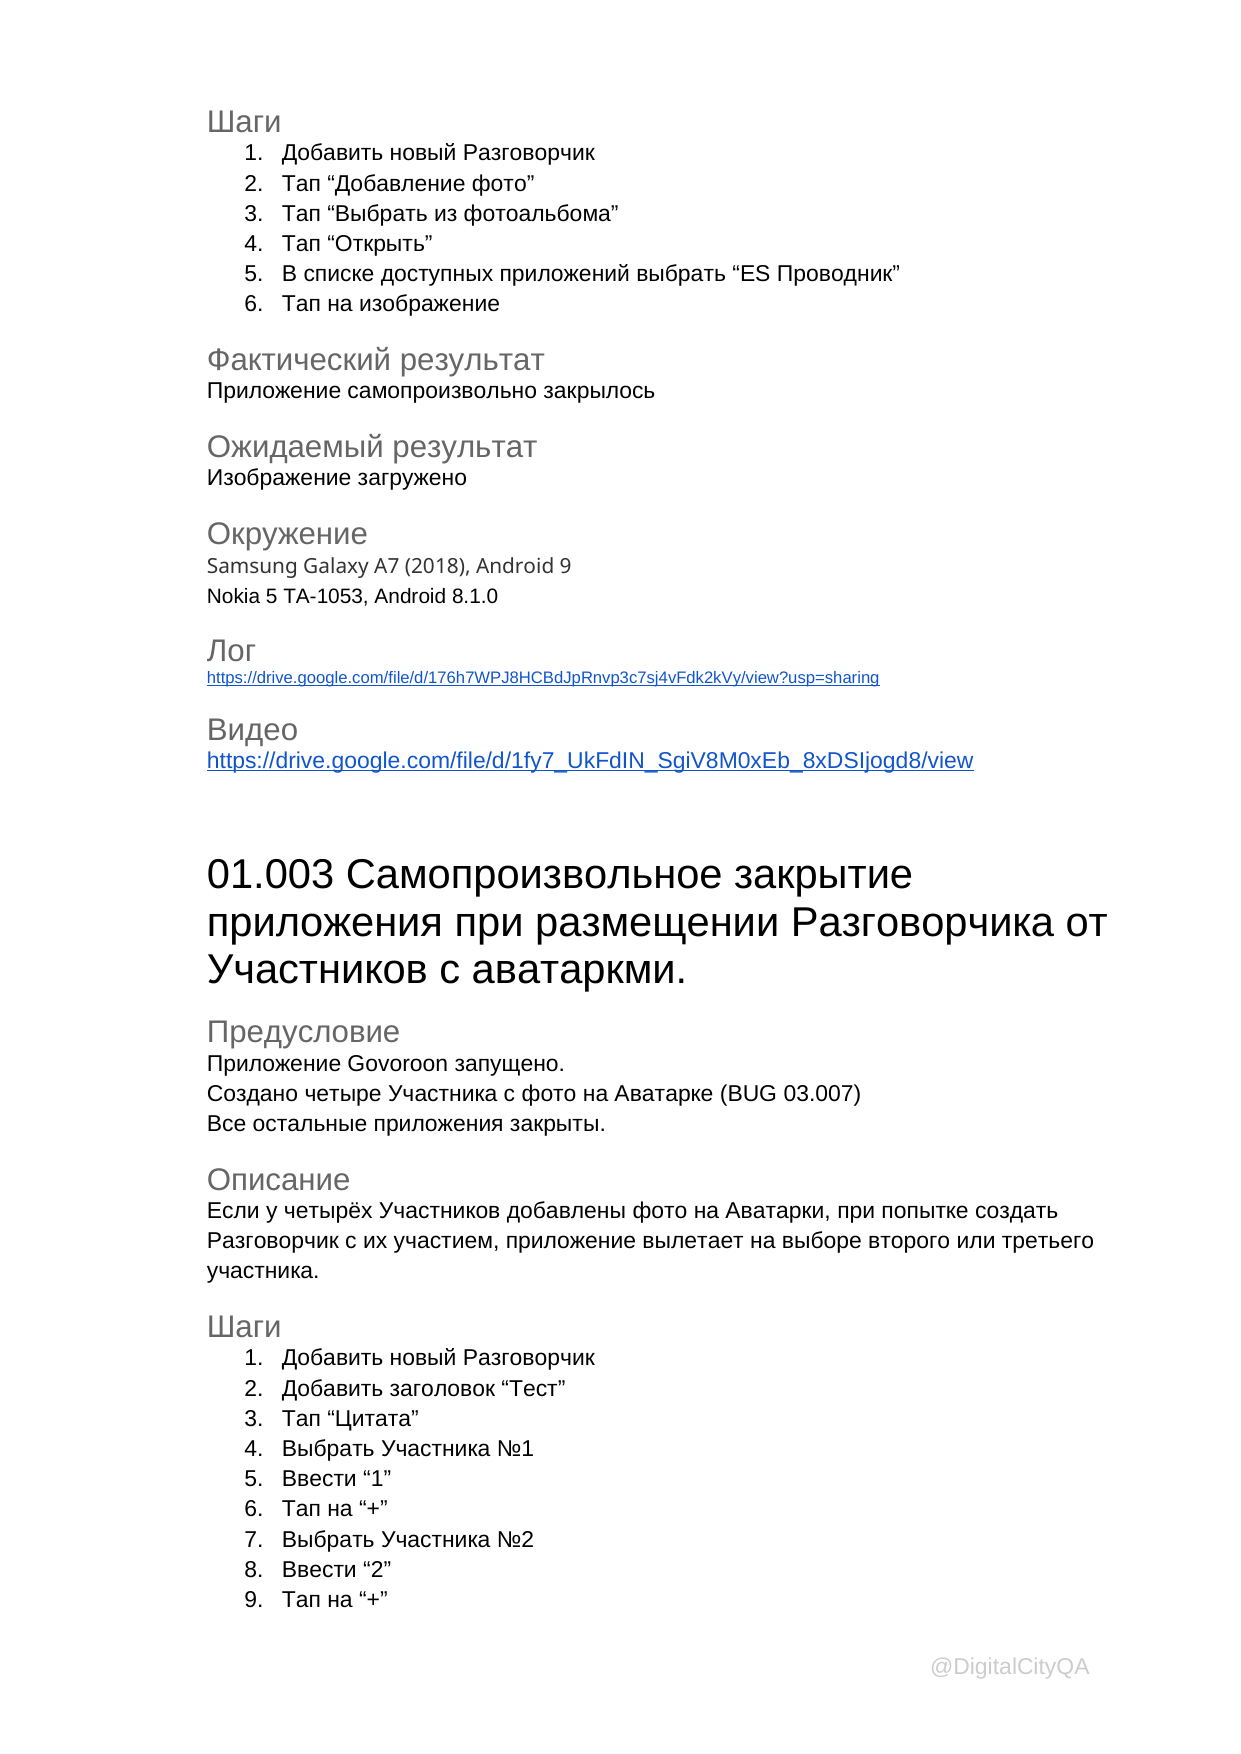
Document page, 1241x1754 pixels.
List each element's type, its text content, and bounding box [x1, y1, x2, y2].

list Тап на “+” [244, 1495, 1122, 1522]
list Тап “Добавление фото” [244, 169, 1122, 196]
list Ввести “1” [244, 1465, 1122, 1491]
subtitle Описание [207, 1161, 1122, 1197]
text https://drive.google.com/file/d/1fy7_UkFdIN_SgiV8M0xEb_8xDSIjogd8/view [207, 747, 1122, 773]
subtitle Шаги [207, 103, 1122, 139]
list Тап на “+” [244, 1586, 1122, 1612]
text Приложение самопроизвольно закрылось [207, 377, 1122, 404]
text Приложение Govoroon запущено. [207, 1049, 1122, 1076]
list Тап “Открыть” [244, 230, 1122, 256]
subtitle Лог [207, 632, 1122, 668]
text Все остальные приложения закрыты. [207, 1110, 1122, 1136]
subtitle Предусловие [207, 1013, 1122, 1049]
subtitle Видео [207, 711, 1122, 747]
list Тап “Цитата” [244, 1405, 1122, 1431]
subtitle Ожидаемый результат [207, 428, 1122, 464]
text Если у четырёх Участников добавлены фото на Аватарки, при попытке создать Разговорчик с их участием, приложение вылетает на выборе второго или третьего участника. [207, 1197, 1122, 1284]
list Ввести “2” [244, 1556, 1122, 1582]
subtitle Окружение [207, 515, 1122, 551]
list Добавить заголовок “Тест” [244, 1374, 1122, 1401]
text Samsung Galaxy A7 (2018), Android 9 [207, 551, 1122, 580]
list Добавить новый Разговорчик [244, 1344, 1122, 1371]
list Выбрать Участника №2 [244, 1526, 1122, 1552]
text Nokia 5 TA-1053, Android 8.1.0 [207, 584, 1122, 608]
text Создано четыре Участника с фото на Аватарке (BUG 03.007) [207, 1080, 1122, 1106]
subtitle Фактический результат [207, 341, 1122, 377]
text Изображение загружено [207, 464, 1122, 491]
list Выбрать Участника №1 [244, 1435, 1122, 1461]
subtitle Шаги [207, 1308, 1122, 1344]
subtitle 01.003 Самопроизвольное закрытие приложения при размещении Разговорчика от Участников с аватаркми. [207, 849, 1122, 993]
list Тап на изображение [244, 290, 1122, 317]
list Тап “Выбрать из фотоальбома” [244, 200, 1122, 226]
list Добавить новый Разговорчик [244, 139, 1122, 166]
list В списке доступных приложений выбрать “ES Проводник” [244, 260, 1122, 286]
text https://drive.google.com/file/d/176h7WPJ8HCBdJpRnvp3c7sj4vFdk2kVy/view?usp=sharing [207, 668, 1122, 687]
